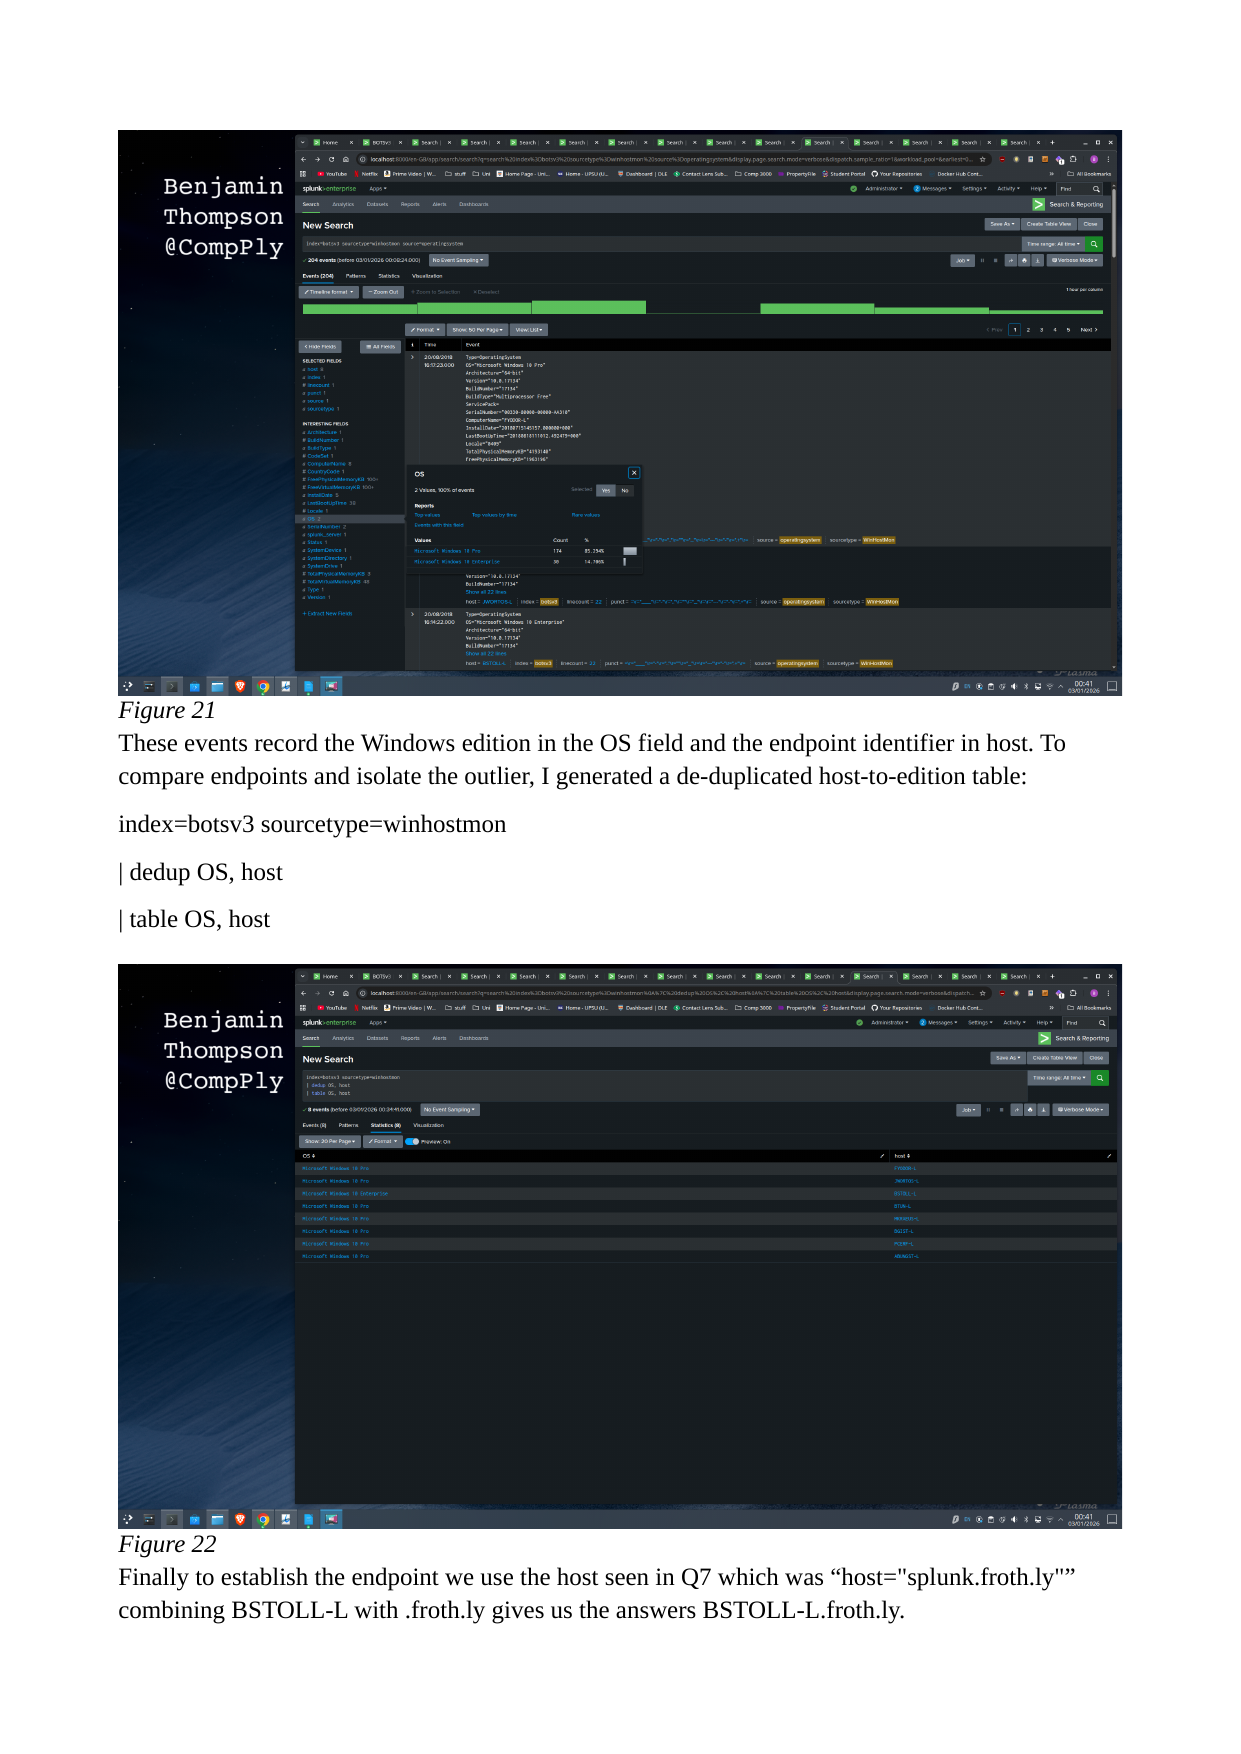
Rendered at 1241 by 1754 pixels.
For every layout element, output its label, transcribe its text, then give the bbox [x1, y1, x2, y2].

picture [118, 130, 1123, 696]
text | table OS, host [118, 904, 1122, 933]
text [118, 952, 1122, 964]
text Finally to establish the endpoint we use the host seen in Q7 which was “host="splunk.froth.ly"” combining BSTOLL-L with .froth.ly gives us the answers BSTOLL-L.froth.ly. [118, 1558, 1122, 1624]
text [118, 118, 1122, 130]
text index=botsv3 sourcetype=winhostmon [118, 809, 1122, 838]
text Figure 22 [118, 1529, 1122, 1558]
text These events record the Windows edition in the OS field and the endpoint identifier in host. To compare endpoints and isolate the outlier, I generated a de-duplicated host-to-edition table: [118, 724, 1122, 790]
text Figure 21 [118, 696, 1122, 724]
picture [118, 964, 1123, 1529]
text | dedup OS, host [118, 857, 1122, 885]
